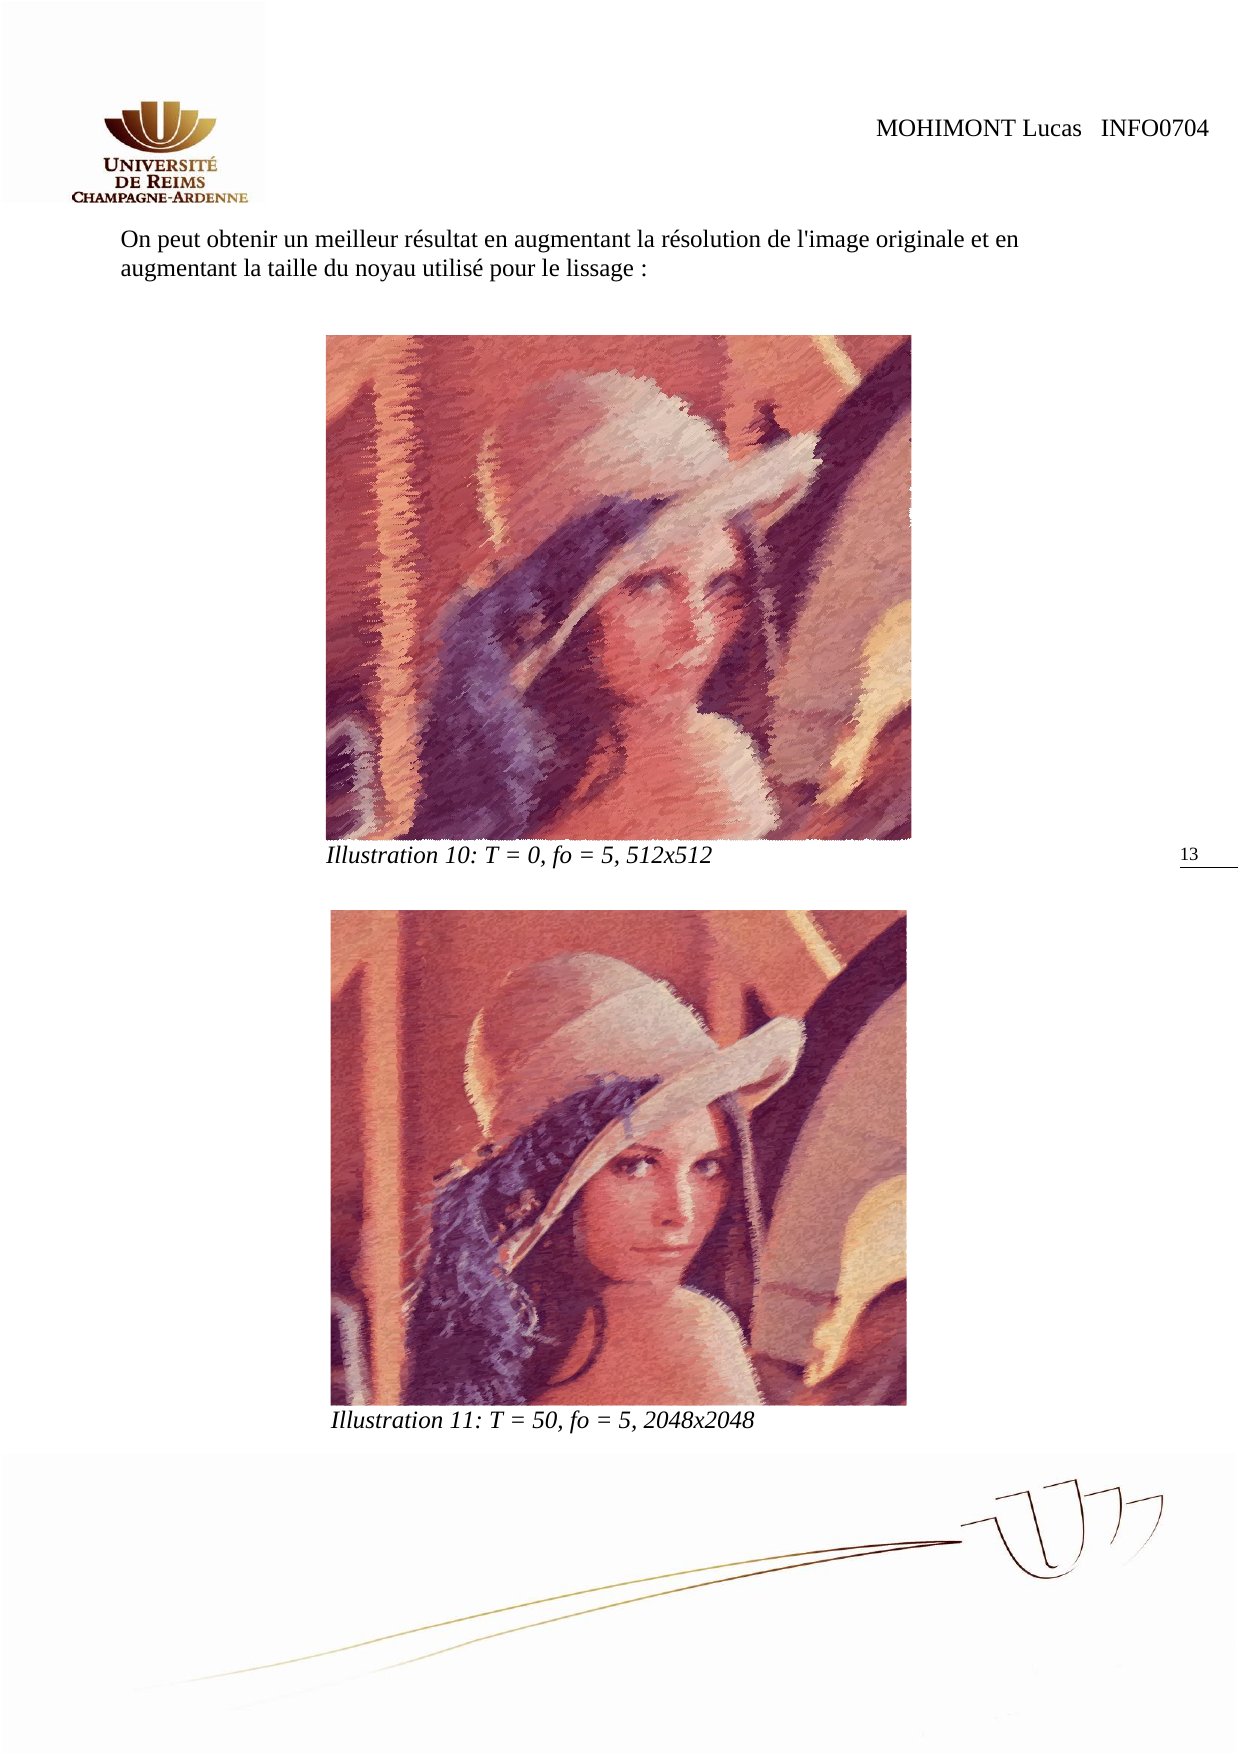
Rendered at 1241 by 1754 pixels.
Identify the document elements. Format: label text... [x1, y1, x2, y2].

picture [1, 1, 265, 203]
picture [325, 335, 912, 841]
table_header Présentation du sujet Pour le projet du module de traitement d'image, j'ai choisit d'implémenter une méthode de rendu non-photoréaliste. Aaron Hertzmann propose dans son article,« Painterly Rendering with Curved Brush Strokes of Multiples Sizes » , une méthode pour créer des images ayant l'apparence de peintures à partir de photographies. Cette méthode permet de simuler les coups de pinceaux d'un peintre en fonction de différents paramètres qui seront exposés plus loin. Ces paramètres permettent de donner un style de peinture précis à une image. I - Résumé de l'article 1 – Méthode principale Cet algorithme va simuler les méthodes utiliser par les peintres pour générer une image ayant l'aspect d'une peinture. L'image sera organisé en un ensemble de couche qui seront peintes successivement. Chaque couches sera associées à une taille de pinceau constante. La couche ayant la plus grande taille de pinceau est peinte en première, puis ensuite nous affinons les détails de l'image en peignant les couches ayant des tailles de pinceau plus petites. Chaque couches sera peinte à partir d'une version lissée de l'image originale. Nous avons gardés le choix du filtre de Gauss comme méthode de lissage de l'image. A.Hertzmann précise que la diffusion non linéaire peut être utilisé à la place du filtre de Gauss pour obtenir de meilleur résultat. Une couche est formée par un ensemble de coups de pinceaux et chaque coups de pinceaux est représentés par un ensemble de points de contrôles formant une B-Spline. Le calcul des points de contrôles se fait à partir du gradient de la luminance de l'image lissée. 2 – Sélection des coups de pinceau Une couche est donc un ensemble de coups de pinceaux. Nous devons parcourir l'image pour sélectionner les coordonnées de départ de chaque coups de pinceau. Une fois les points de contrôles des coups de pinceau calculés, nous pouvons peindre chaque coups dans un ordre aléatoire. Nous avons besoin d'abord de calculer la différence entre l'image originale lissée et l'image peinte. Initialement, l'image peinte est remplis par une par une couleur constante choisie de manière à ce que l'image entière soit traité par l'algorithme. 3 – Calcul des coups de pinceau Un coup de pinceau est initialisé avec un premier point de contrôle (x,y), un rayon R constant et une couleur C constante. Cette couleur C est la couleur de l'image originale lissée aux coordonnées (x,y). Un coup de pinceau est une courbe B-Spline représentée par un ensemble de points de contrôle. Le calcul des points de contrôle s'effectue comme les calculs des termes d'une suite récurrente. On effectue ces calculs jusqu'à atteindre le nombre maximal de points de contrôle définis par l'utilisateur et également si on atteint une autre condition d'arrêt. Le calcul s'arrête prématurément si l'amplitude du gradient est nulle en un point (x,y). II – Implémentation et résultats 1 – Choix d'implémentation L'implémentation a été réalisé en C++ avec la bibliothèque OpenCV. OpenCV nous fournit les fonctions essentielles aux chargements et l'enregistrement d'image, aux calculs de gradient et au lissage d'image utilisées par les différents algorithmes présentés précédemment. Les algorithmes présentés par A.Hertzmann sont suffisamment génériques pour nous laisser choisir des structures de données adaptés. Les rayons des pinceaux simulés par l'algorithme de rendu sont calculés à partir de 3 constantes : le rayon maximum du pinceau, un facteur qui permettra de calculer les rayons suivants à partir du rayon maximum et le nombre de rayon utilisé pour peindre l'image(c'est à dire le nombre de couches peintes successivement). Concernant le calcul de la différence entre l'image de référence lissée et l'image peinte, la différence calculée pour la première couche est fixée à la constante 2*T, de manière à ce que l'erreur moyenne de chaque région M soit toujours supérieure au taux d'approximation T. Ainsi l'image résultante sera peinte sur toute sa surface. La constante T est comprise entre 0 et 255 et correspondant à l'approximation à atteindre par rapport à l'image originale. Plus T est élevé, plus l'approximation sera grossière, et plus T est faible, plus l'image résultante sera fidèle à l'image d'origine. Nous avons choisit de peindre chaque coups de pinceau juste après l'avoir calculé, ce qui évite des stockages inutiles. Nous utilisons un Z-Buffer pour peindre les coups de pinceau de manière aléatoire mais aussi pour réduire le nombre de coups de pinceau à calculer. Le Z-Buffer est une image en niveau de gris initialisée à 0 sur tous ses pixels. Nous attribuons à chaque coups de pinceau une valeur z aléatoire comprise entre 1 et 255. Si cette valeur z est supérieure à la valeur présente dans le Z-Buffer nous pouvons peindre le coups de pinceau, sinon ce coups de pinceau n'a pas besoin d'être calculé puisqu'il ne sera pas peint. Lorsque nous peignons l'image, nous peignons aussi dans le Z-Buffer mais avec un rayon R plus petit pour éviter que certains coups de pinceaux ne soient trop espacé les uns des autres dans certaines zone de l'image. Par rapport à la version proposée par A.Hertzmann, il manque la gestion de la transparence entre les couches qui se superposent et aussi il manque une part d'aléatoire propre à certains style de peinture. Nous avons limité cette part d'aléatoire au minimum, en modifiant la couleur des coups de pinceau à partir du z aléatoire généré pour le Z-Buffer. Cette variation de la couleur donne à l'image un aspect moins parfait. 2 – Résultats 1 – Paramètres Les résultats dépendent des paramètres suivants : T, le seuil d'approximation de l'image, exprimé en valeur de niveaux de gris. Plus T est élevé, plus l'image peinte est grossière par rapport à l'image d'origine. Min et Max, respectivement la taille minimale et la taille maximale d'un coup de pinceau Rmax, ratio, et n : respectivement la taille maximale du pinceau(en pixels), le ratio utilisé pour calculer la taille du pinceau des couches suivantes, n le nombre de couches à peindre fc, le filtre de courbure, permet d'atténuer ou d'exagérer la courbure des coups de pinceau fo, constante utilisée pour augmenter ou diminuer la taille du noyau utilisé pour le lissage de l'image fg, constante utilisée pour augmenter ou diminuer l'espacement entre les coups de pinceau Par défaut on utilisera les valeurs suivantes : T = 100 Min = 4, Max = 16 Rmax = 8, ratio = 0.5, n = 3 fc = 1.0 fo = 1.0 fg = 1.0 2 – Approximation de l'image originale Nous ferons varier l'approximation de l'image de manière à avoir 3 résultats assez différents : L'approximation de l'image ne dépends pas que de dépends, elle dépend également de la taille maximale des coups de pinceaux et de la taille des pinceaux. On peut s'approcher d'un style pointilliste en gardant une approximation faible(T > 100) et en limitant la taille des coups de pinceau (Max < 4) : 3 – Le cas particulier des visages La méthode proposée par A.Hertzmann donne des rendus assez proche de peinture pour des objets ou des paysages par exemples. Mais les visages humains sont souvent déformés lorsque l'on utilise cette méthode. Comme les coups de pinceau sont dessinés aléatoirement, les visages sont rarement mis en valeur. Cette méthode ne donne des résultats satisfaisant pour les portraits que si l'on choisit une approximation très fidèle de l'image originale(T < 50). Ou alors l'image originale doit avoir une résolution assez grande(supérieur à 1920X1080). On peut obtenir un meilleur résultat en augmentant la résolution de l'image originale et en augmentant la taille du noyau utilisé pour le lissage : 4 – Conclusion La méthode proposée par A.Hertzmann dans son article publié en 1998 produit des résultats assez proche des peintures faites par l'Homme. Mais cette méthode a un certains nombre de limites. La modélisation des coups de pinceau est limité car les paramètres utilisés restent statiques, ce qui peut justement donner l'impression que ces images ont effectivement été générées par une machine. Cette méthode n'est pas adapté pour « peindre » des portraits, la machine n'ayant pas la capacité de reconnaître les visages, les résultats sont souvent approximatifs(voir difforme dans certains cas). Il serait intéressant de modifier cette méthode avec des techniques de reconnaissance des visages pour obtenir un résultat plus proche de la réalité. [109, 142, 1128, 1453]
picture [330, 910, 907, 1406]
picture [1, 1454, 1236, 1753]
